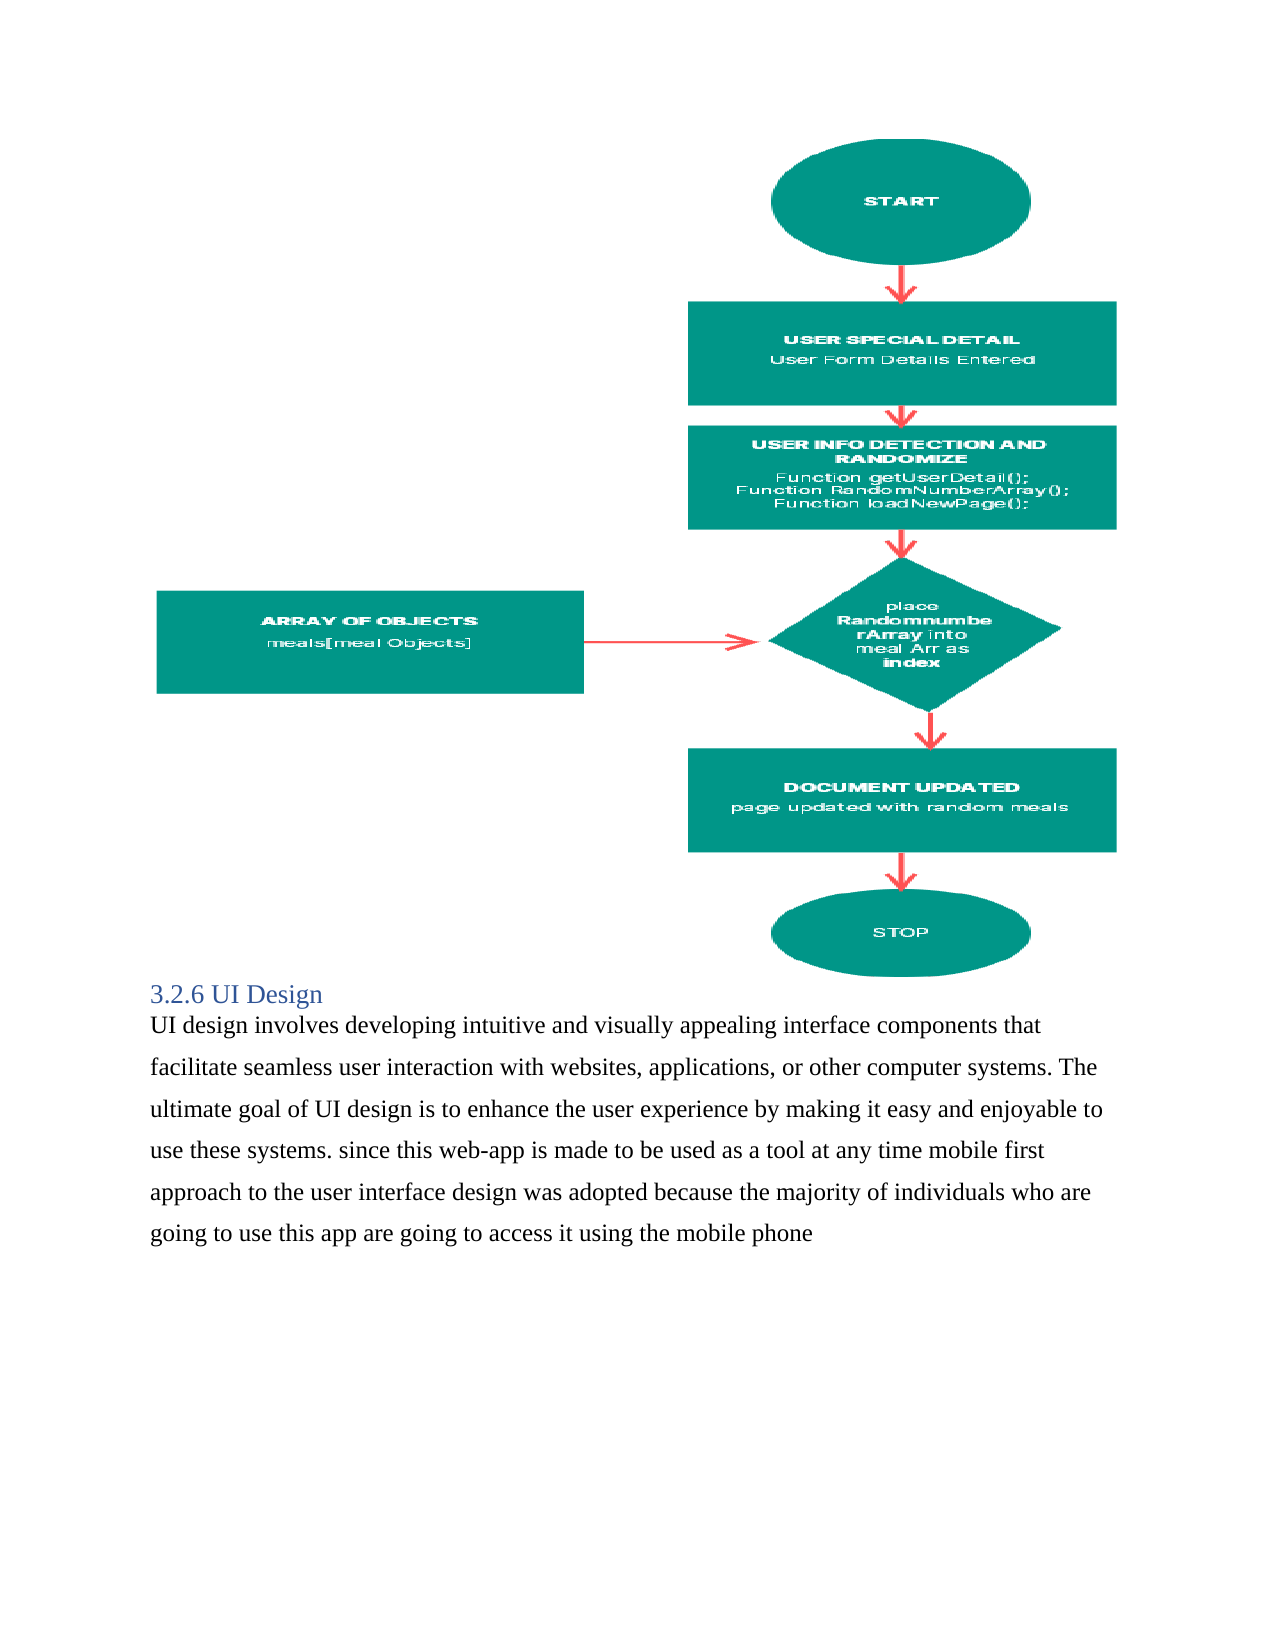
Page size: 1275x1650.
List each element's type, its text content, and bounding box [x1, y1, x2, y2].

picture [156, 139, 1117, 977]
list UI design involves developing intuitive and visually appealing interface components that facilitate seamless user interaction with websites, applications, or other computer systems. The ultimate goal of UI design is to enhance the user experience by making it easy and enjoyable to use these systems. since this web-app is made to be used as a tool at any time mobile first approach to the user interface design was adopted because the majority of individuals who are going to use this app are going to access it using the mobile phone [150, 1012, 1125, 1247]
subtitle 3.2.6 UI Design [150, 149, 1125, 1009]
